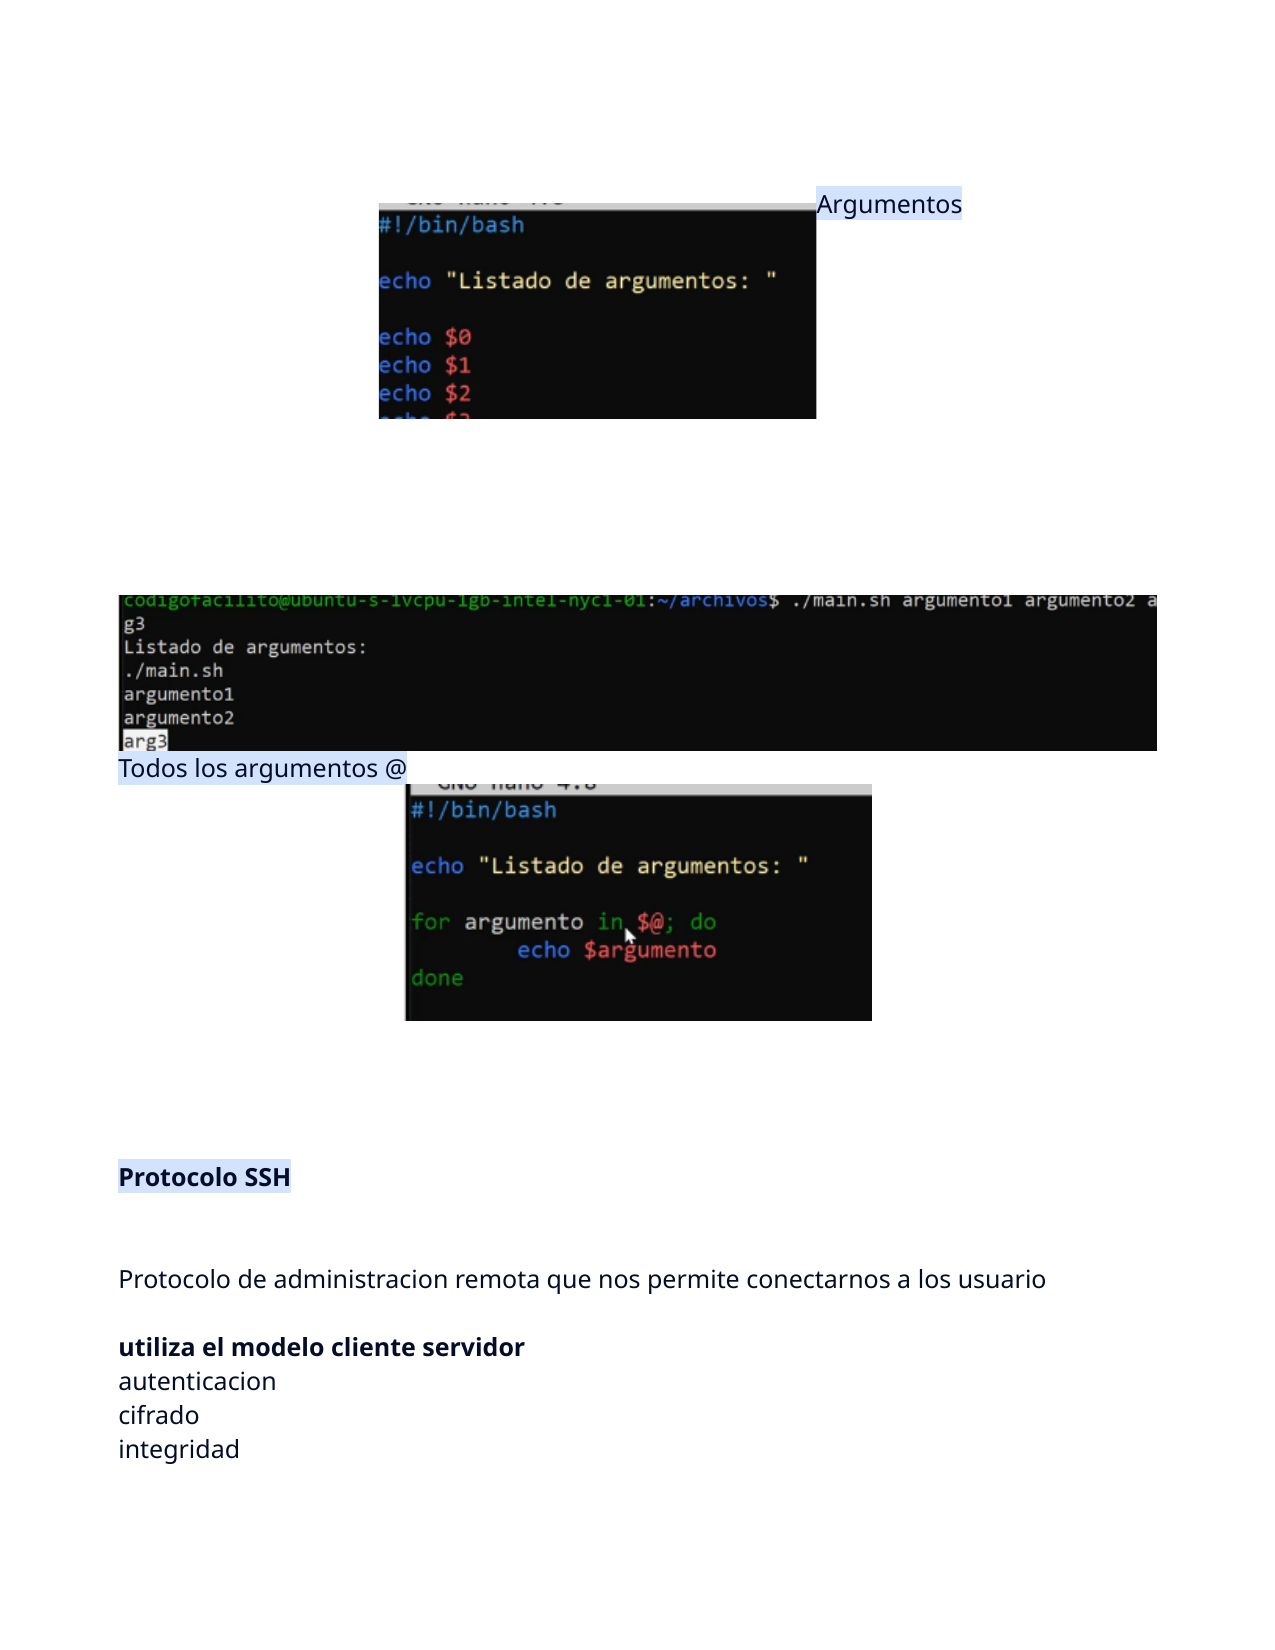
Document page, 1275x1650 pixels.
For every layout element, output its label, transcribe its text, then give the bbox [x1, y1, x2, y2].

text Todos los argumentos @ [118, 751, 1157, 785]
picture [378, 203, 817, 419]
text integridad [118, 1432, 1157, 1466]
text Argumentos [118, 186, 1157, 220]
picture [403, 784, 872, 1021]
text cifrado [118, 1398, 1157, 1432]
text Protocolo SSH [118, 1159, 1157, 1193]
text Protocolo de administracion remota que nos permite conectarnos a los usuario [118, 1262, 1157, 1296]
text utiliza el modelo cliente servidor [118, 1330, 1157, 1364]
picture [118, 595, 1157, 751]
text autenticacion [118, 1364, 1157, 1398]
